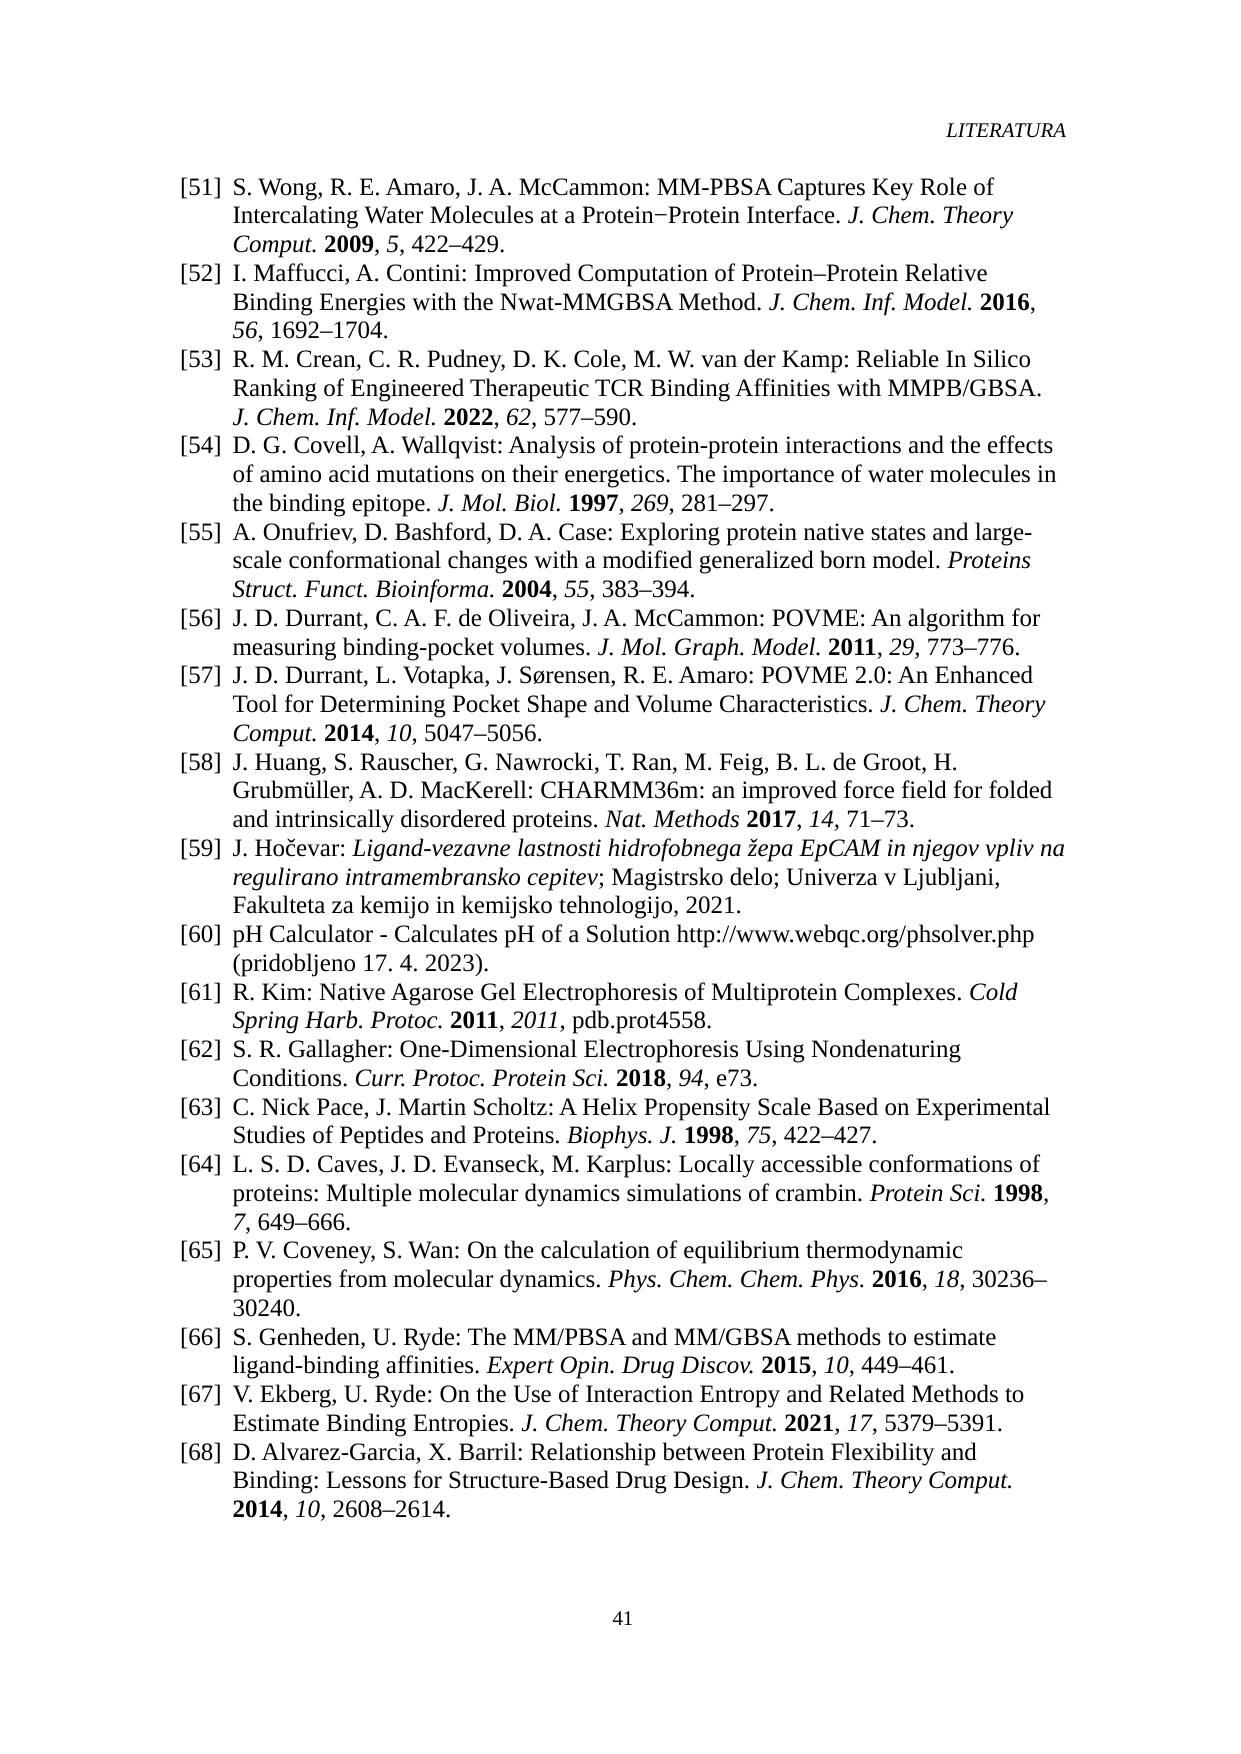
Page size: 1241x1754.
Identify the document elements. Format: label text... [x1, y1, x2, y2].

text [54] D. G. Covell, A. Wallqvist: Analysis of protein-protein interactions and the effects of amino acid mutations on their energetics. The importance of water molecules in the binding epitope. J. Mol. Biol. 1997, 269, 281–297. [180, 430, 1066, 517]
text [66] S. Genheden, U. Ryde: The MM/PBSA and MM/GBSA methods to estimate ligand-binding affinities. Expert Opin. Drug Discov. 2015, 10, 449–461. [180, 1322, 1066, 1379]
text [62] S. R. Gallagher: One-Dimensional Electrophoresis Using Nondenaturing Conditions. Curr. Protoc. Protein Sci. 2018, 94, e73. [180, 1034, 1066, 1092]
text [64] L. S. D. Caves, J. D. Evanseck, M. Karplus: Locally accessible conformations of proteins: Multiple molecular dynamics simulations of crambin. Protein Sci. 1998, 7, 649–666. [180, 1149, 1066, 1235]
text [58] J. Huang, S. Rauscher, G. Nawrocki, T. Ran, M. Feig, B. L. de Groot, H. Grubmüller, A. D. MacKerell: CHARMM36m: an improved force field for folded and intrinsically disordered proteins. Nat. Methods 2017, 14, 71–73. [180, 747, 1066, 833]
text [68] D. Alvarez-Garcia, X. Barril: Relationship between Protein Flexibility and Binding: Lessons for Structure-Based Drug Design. J. Chem. Theory Comput. 2014, 10, 2608–2614. [180, 1437, 1066, 1523]
text [67] V. Ekberg, U. Ryde: On the Use of Interaction Entropy and Related Methods to Estimate Binding Entropies. J. Chem. Theory Comput. 2021, 17, 5379–5391. [180, 1379, 1066, 1437]
text [52] I. Maffucci, A. Contini: Improved Computation of Protein–Protein Relative Binding Energies with the Nwat-MMGBSA Method. J. Chem. Inf. Model. 2016, 56, 1692–1704. [180, 258, 1066, 344]
text [53] R. M. Crean, C. R. Pudney, D. K. Cole, M. W. van der Kamp: Reliable In Silico Ranking of Engineered Therapeutic TCR Binding Affinities with MMPB/GBSA. J. Chem. Inf. Model. 2022, 62, 577–590. [180, 344, 1066, 430]
text [51] S. Wong, R. E. Amaro, J. A. McCammon: MM-PBSA Captures Key Role of Intercalating Water Molecules at a Protein−Protein Interface. J. Chem. Theory Comput. 2009, 5, 422–429. [180, 172, 1066, 258]
text [60] pH Calculator - Calculates pH of a Solution http://www.webqc.org/phsolver.php (pridobljeno 17. 4. 2023). [180, 919, 1066, 977]
text [57] J. D. Durrant, L. Votapka, J. Sørensen, R. E. Amaro: POVME 2.0: An Enhanced Tool for Determining Pocket Shape and Volume Characteristics. J. Chem. Theory Comput. 2014, 10, 5047–5056. [180, 660, 1066, 747]
text [55] A. Onufriev, D. Bashford, D. A. Case: Exploring protein native states and large-scale conformational changes with a modified generalized born model. Proteins Struct. Funct. Bioinforma. 2004, 55, 383–394. [180, 517, 1066, 603]
text [63] C. Nick Pace, J. Martin Scholtz: A Helix Propensity Scale Based on Experimental Studies of Peptides and Proteins. Biophys. J. 1998, 75, 422–427. [180, 1092, 1066, 1149]
text [65] P. V. Coveney, S. Wan: On the calculation of equilibrium thermodynamic properties from molecular dynamics. Phys. Chem. Chem. Phys. 2016, 18, 30236–30240. [180, 1235, 1066, 1322]
text [59] J. Hočevar: Ligand-vezavne lastnosti hidrofobnega žepa EpCAM in njegov vpliv na regulirano intramembransko cepitev; Magistrsko delo; Univerza v Ljubljani, Fakulteta za kemijo in kemijsko tehnologijo, 2021. [180, 833, 1066, 919]
text [56] J. D. Durrant, C. A. F. de Oliveira, J. A. McCammon: POVME: An algorithm for measuring binding-pocket volumes. J. Mol. Graph. Model. 2011, 29, 773–776. [180, 603, 1066, 660]
text [61] R. Kim: Native Agarose Gel Electrophoresis of Multiprotein Complexes. Cold Spring Harb. Protoc. 2011, 2011, pdb.prot4558. [180, 977, 1066, 1034]
